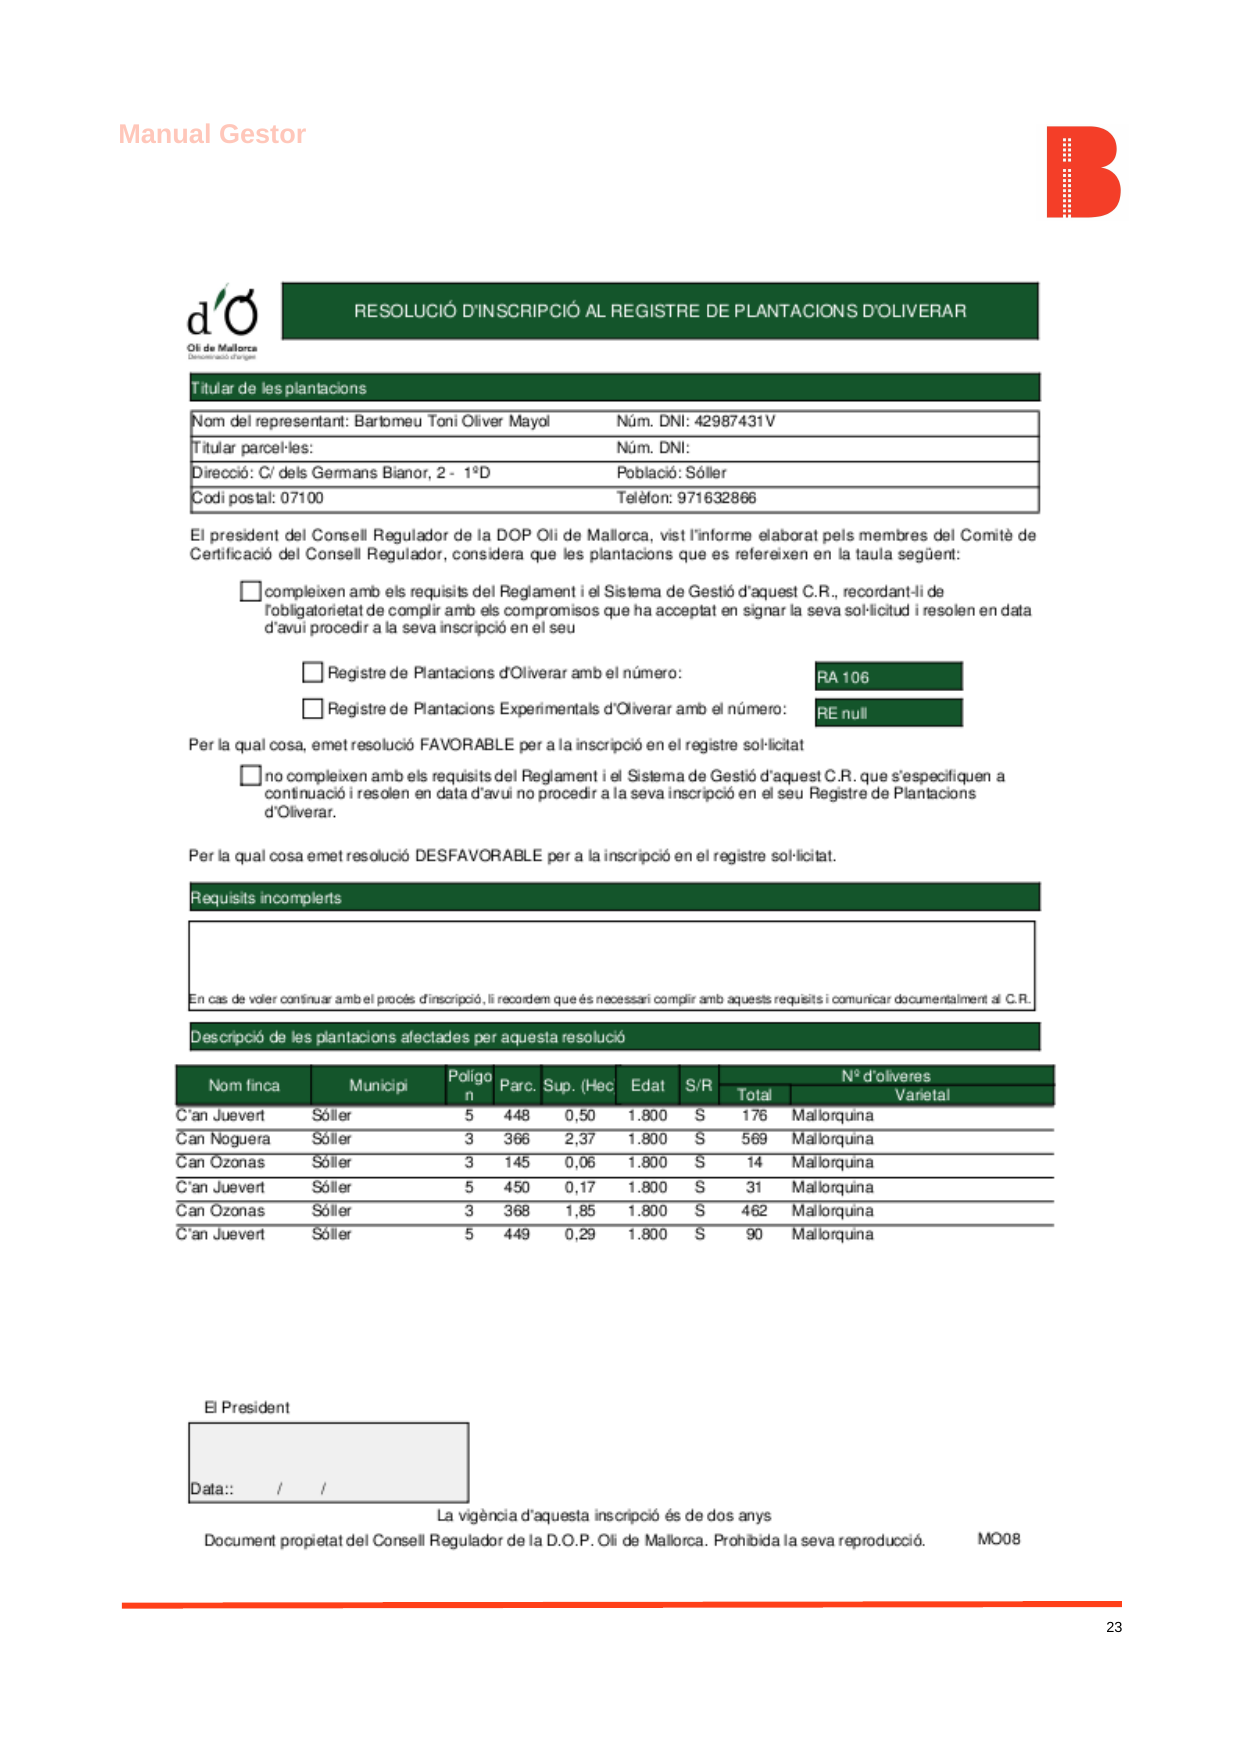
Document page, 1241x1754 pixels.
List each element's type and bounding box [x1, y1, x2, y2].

picture [173, 272, 1067, 1568]
picture [1036, 124, 1130, 221]
